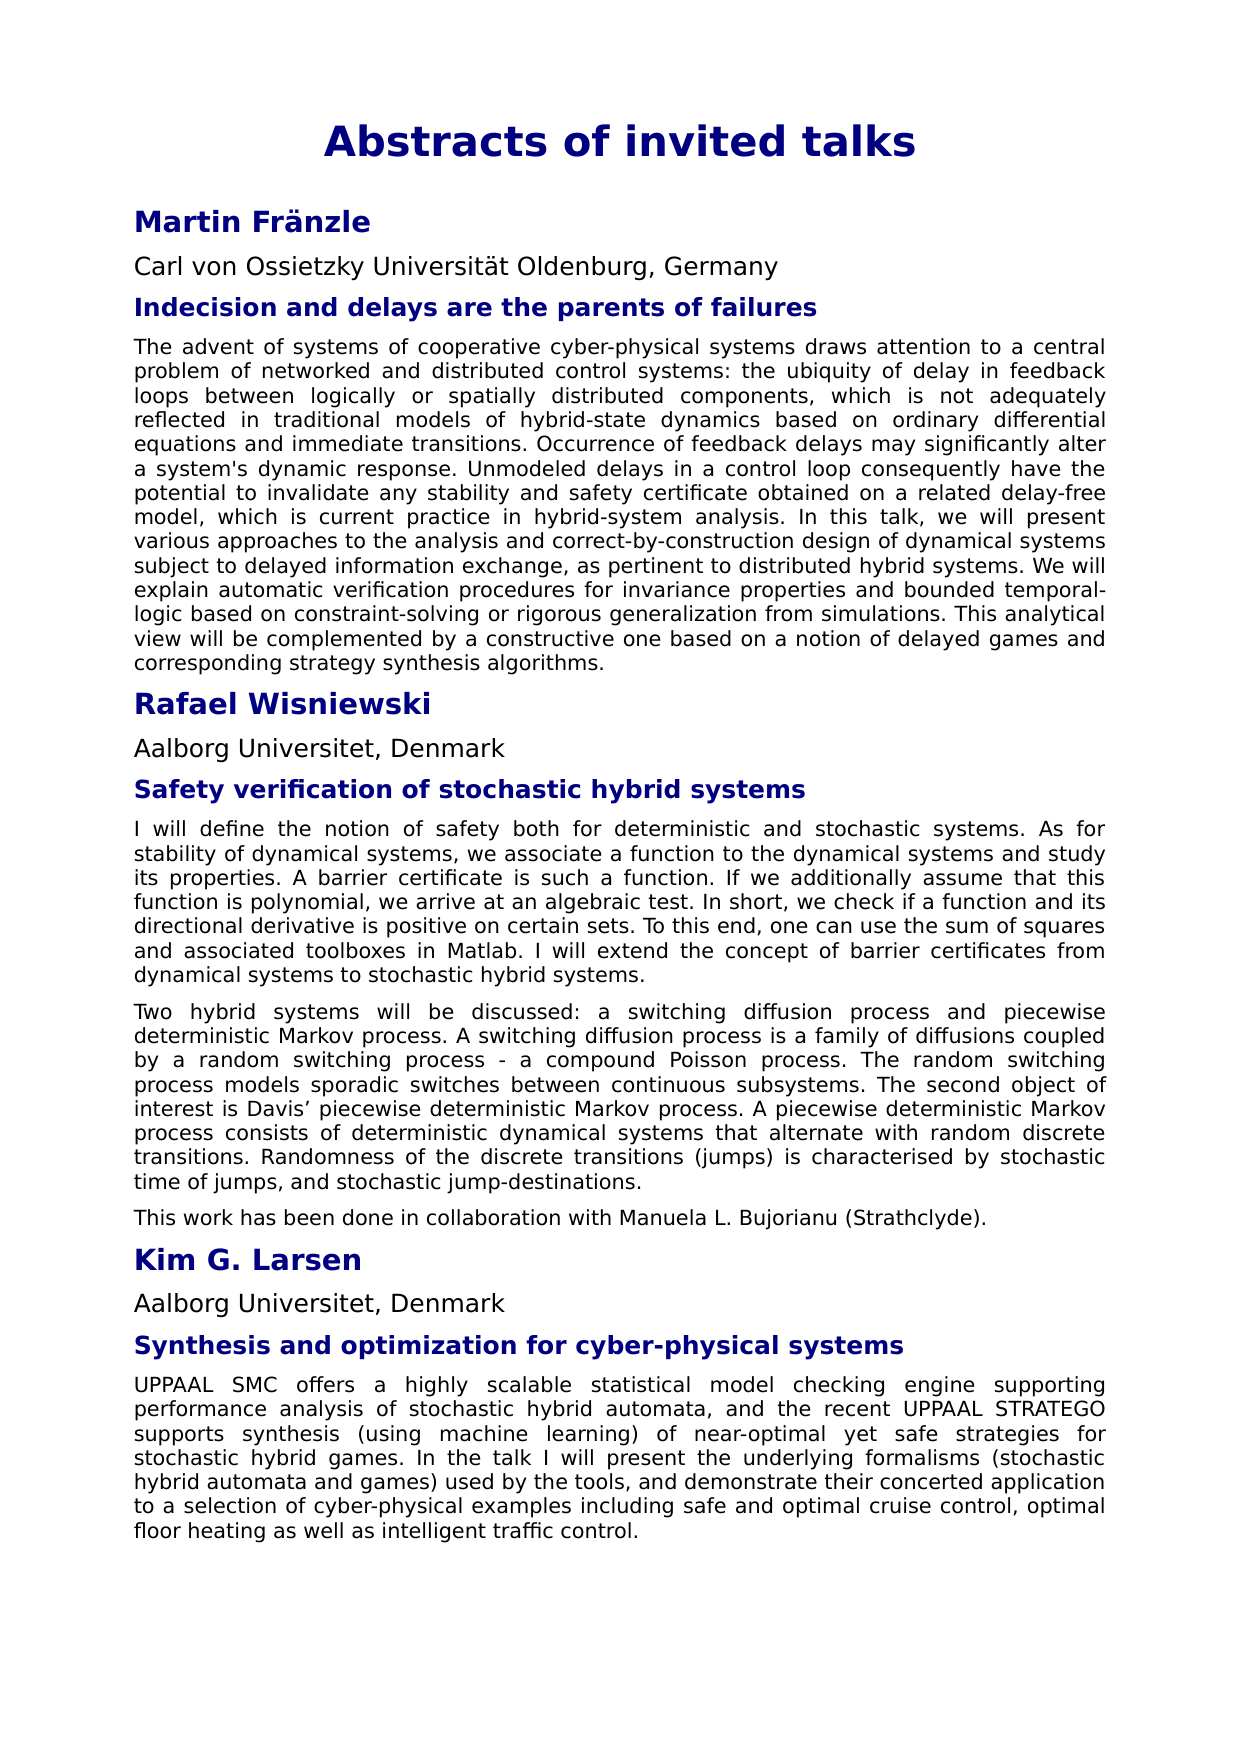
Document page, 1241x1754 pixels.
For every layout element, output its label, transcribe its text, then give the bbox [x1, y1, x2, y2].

text I will define the notion of safety both for deterministic and stochastic systems. As for stability of dynamical systems, we associate a function to the dynamical systems and study its properties. A barrier certificate is such a function. If we additionally assume that this function is polynomial, we arrive at an algebraic test. In short, we check if a function and its directional derivative is positive on certain sets. To this end, one can use the sum of squares and associated toolboxes in Matlab. I will extend the concept of barrier certificates from dynamical systems to stochastic hybrid systems. [133, 817, 1107, 987]
text This work has been done in collaboration with Manuela L. Bujorianu (Strathclyde). [133, 1206, 1107, 1231]
text Aalborg Universitet, Denmark [133, 1290, 1107, 1319]
text Indecision and delays are the parents of failures [133, 294, 1107, 323]
text UPPAAL SMC offers a highly scalable statistical model checking engine supporting performance analysis of stochastic hybrid automata, and the recent UPPAAL STRATEGO supports synthesis (using machine learning) of near-optimal yet safe strategies for stochastic hybrid games. In the talk I will present the underlying formalisms (stochastic hybrid automata and games) used by the tools, and demonstrate their concerted application to a selection of cyber-physical examples including safe and optimal cruise control, optimal floor heating as well as intelligent traffic control. [133, 1373, 1107, 1543]
text Carl von Ossietzky Universität Oldenburg, Germany [133, 252, 1107, 281]
text Kim G. Larsen [133, 1243, 1107, 1277]
text Safety verification of stochastic hybrid systems [133, 776, 1107, 805]
text Two hybrid systems will be discussed: a switching diffusion process and piecewise deterministic Markov process. A switching diffusion process is a family of diffusions coupled by a random switching process - a compound Poisson process. The random switching process models sporadic switches between continuous subsystems. The second object of interest is Davis’ piecewise deterministic Markov process. A piecewise deterministic Markov process consists of deterministic dynamical systems that alternate with random discrete transitions. Randomness of the discrete transitions (jumps) is characterised by stochastic time of jumps, and stochastic jump-destinations. [133, 1000, 1107, 1194]
text The advent of systems of cooperative cyber-physical systems draws attention to a central problem of networked and distributed control systems: the ubiquity of delay in feedback loops between logically or spatially distributed components, which is not adequately reflected in traditional models of hybrid-state dynamics based on ordinary differential equations and immediate transitions. Occurrence of feedback delays may significantly alter a system's dynamic response. Unmodeled delays in a control loop consequently have the potential to invalidate any stability and safety certificate obtained on a related delay-free model, which is current practice in hybrid-system analysis. In this talk, we will present various approaches to the analysis and correct-by-construction design of dynamical systems subject to delayed information exchange, as pertinent to distributed hybrid systems. We will explain automatic verification procedures for invariance properties and bounded temporal-logic based on constraint-solving or rigorous generalization from simulations. This analytical view will be complemented by a constructive one based on a notion of delayed games and corresponding strategy synthesis algorithms. [133, 335, 1107, 675]
text Rafael Wisniewski [133, 688, 1107, 722]
text Synthesis and optimization for cyber-physical systems [133, 1331, 1107, 1361]
text Abstracts of invited talks [133, 118, 1107, 167]
text Aalborg Universitet, Denmark [133, 734, 1107, 763]
text Martin Fränzle [133, 206, 1107, 239]
